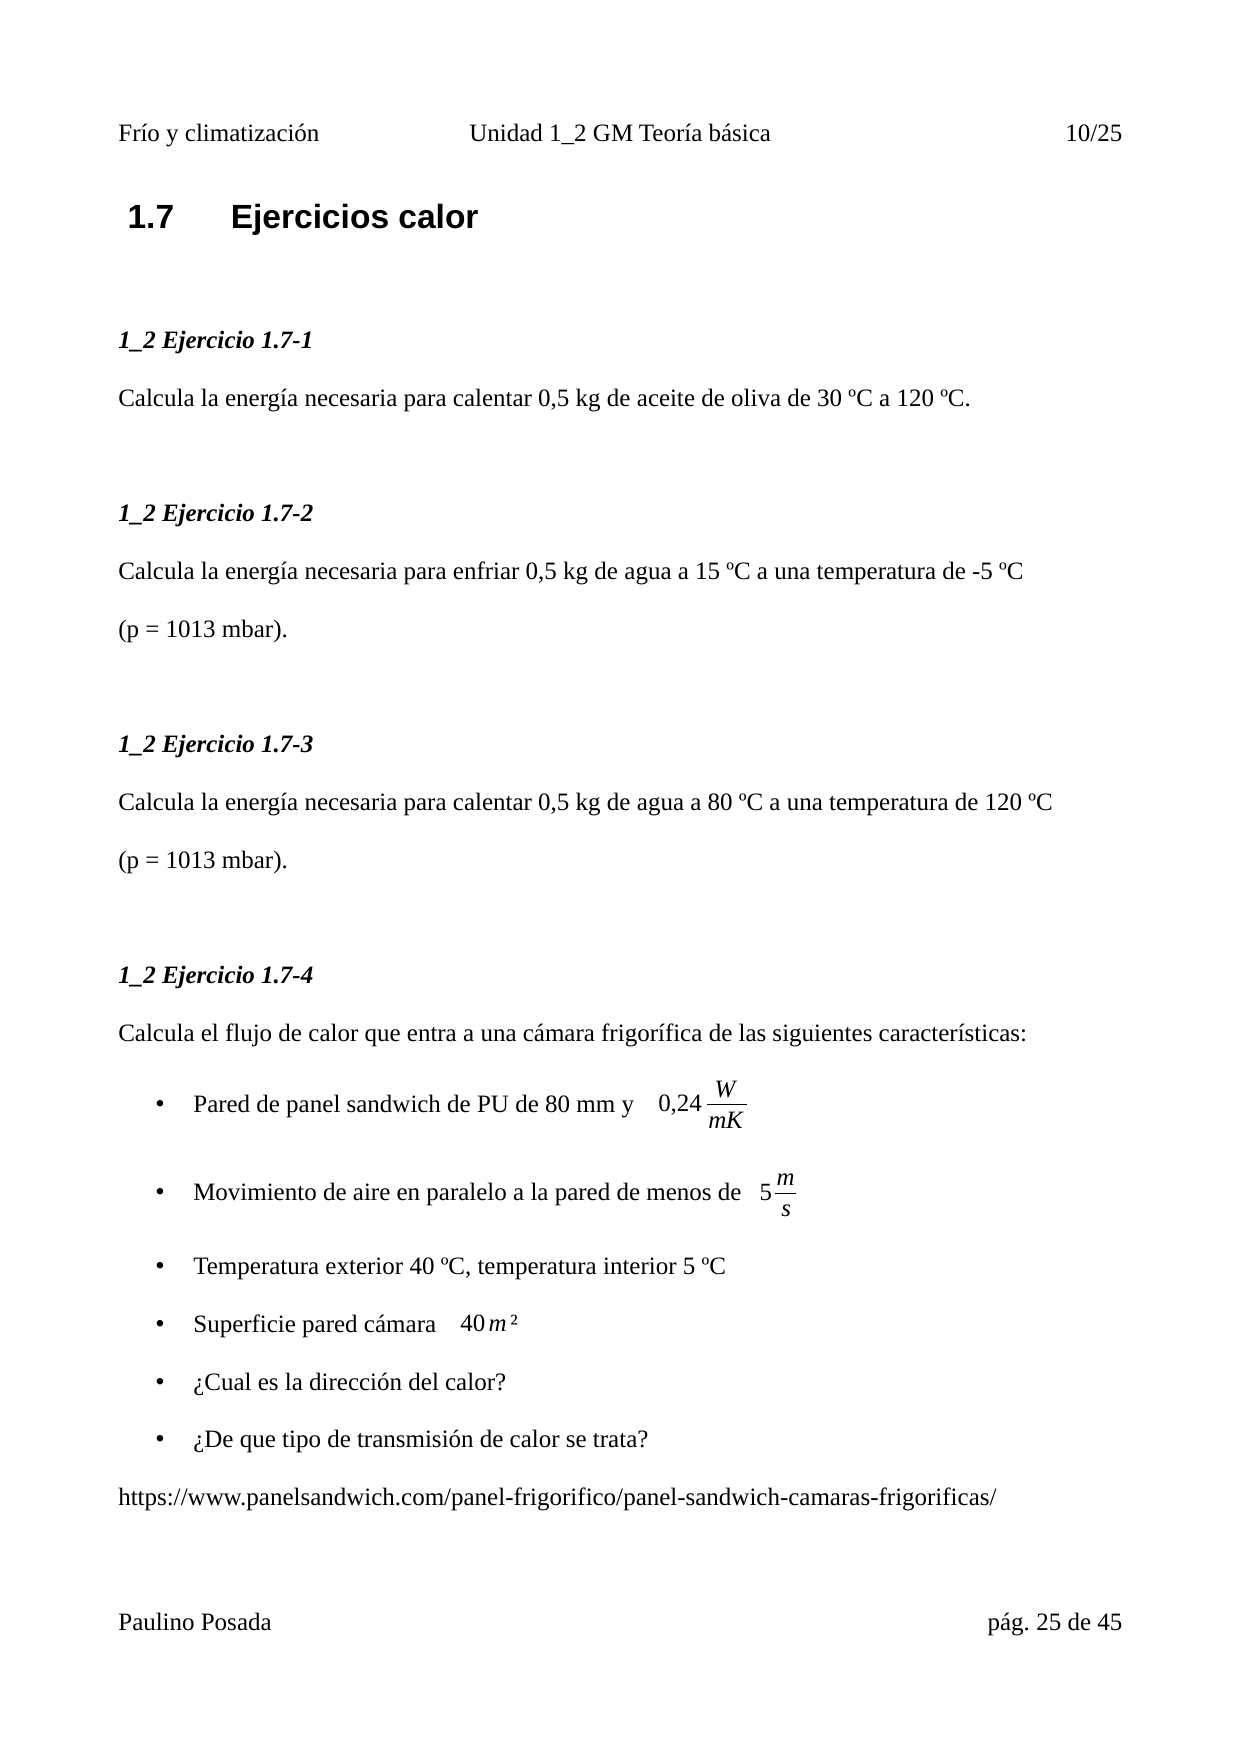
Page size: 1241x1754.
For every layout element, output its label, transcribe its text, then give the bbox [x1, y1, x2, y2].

text 1_2 Ejercicio 1.7-3 [118, 729, 1122, 758]
text 1_2 Ejercicio 1.7-2 [118, 498, 1122, 527]
text Calcula la energía necesaria para calentar 0,5 kg de agua a 80 ºC a una temperatura de 120 ºC [118, 787, 1122, 816]
text Calcula la energía necesaria para enfriar 0,5 kg de agua a 15 ºC a una temperatura de -5 ºC [118, 556, 1122, 585]
text Calcula la energía necesaria para calentar 0,5 kg de aceite de oliva de 30 ºC a 120 ºC. [118, 383, 1122, 412]
list Movimiento de aire en paralelo a la pared de menos de [156, 1163, 1122, 1222]
text (p = 1013 mbar). [118, 845, 1122, 873]
text (p = 1013 mbar). [118, 614, 1122, 643]
list ¿De que tipo de transmisión de calor se trata? [156, 1424, 1122, 1453]
list Pared de panel sandwich de PU de 80 mm y [156, 1076, 1122, 1134]
list ¿Cual es la dirección del calor? [156, 1367, 1122, 1396]
text 1_2 Ejercicio 1.7-1 [118, 325, 1122, 354]
list Temperatura exterior 40 ºC, temperatura interior 5 ºC [156, 1251, 1122, 1280]
text Calcula el flujo de calor que entra a una cámara frigorífica de las siguientes características: [118, 1018, 1122, 1047]
text 1_2 Ejercicio 1.7-4 [118, 960, 1122, 989]
text https://www.panelsandwich.com/panel-frigorifico/panel-sandwich-camaras-frigorificas/ [118, 1482, 1122, 1511]
list Superficie pared cámara [156, 1309, 1122, 1338]
subtitle Ejercicios calor [118, 197, 1122, 236]
